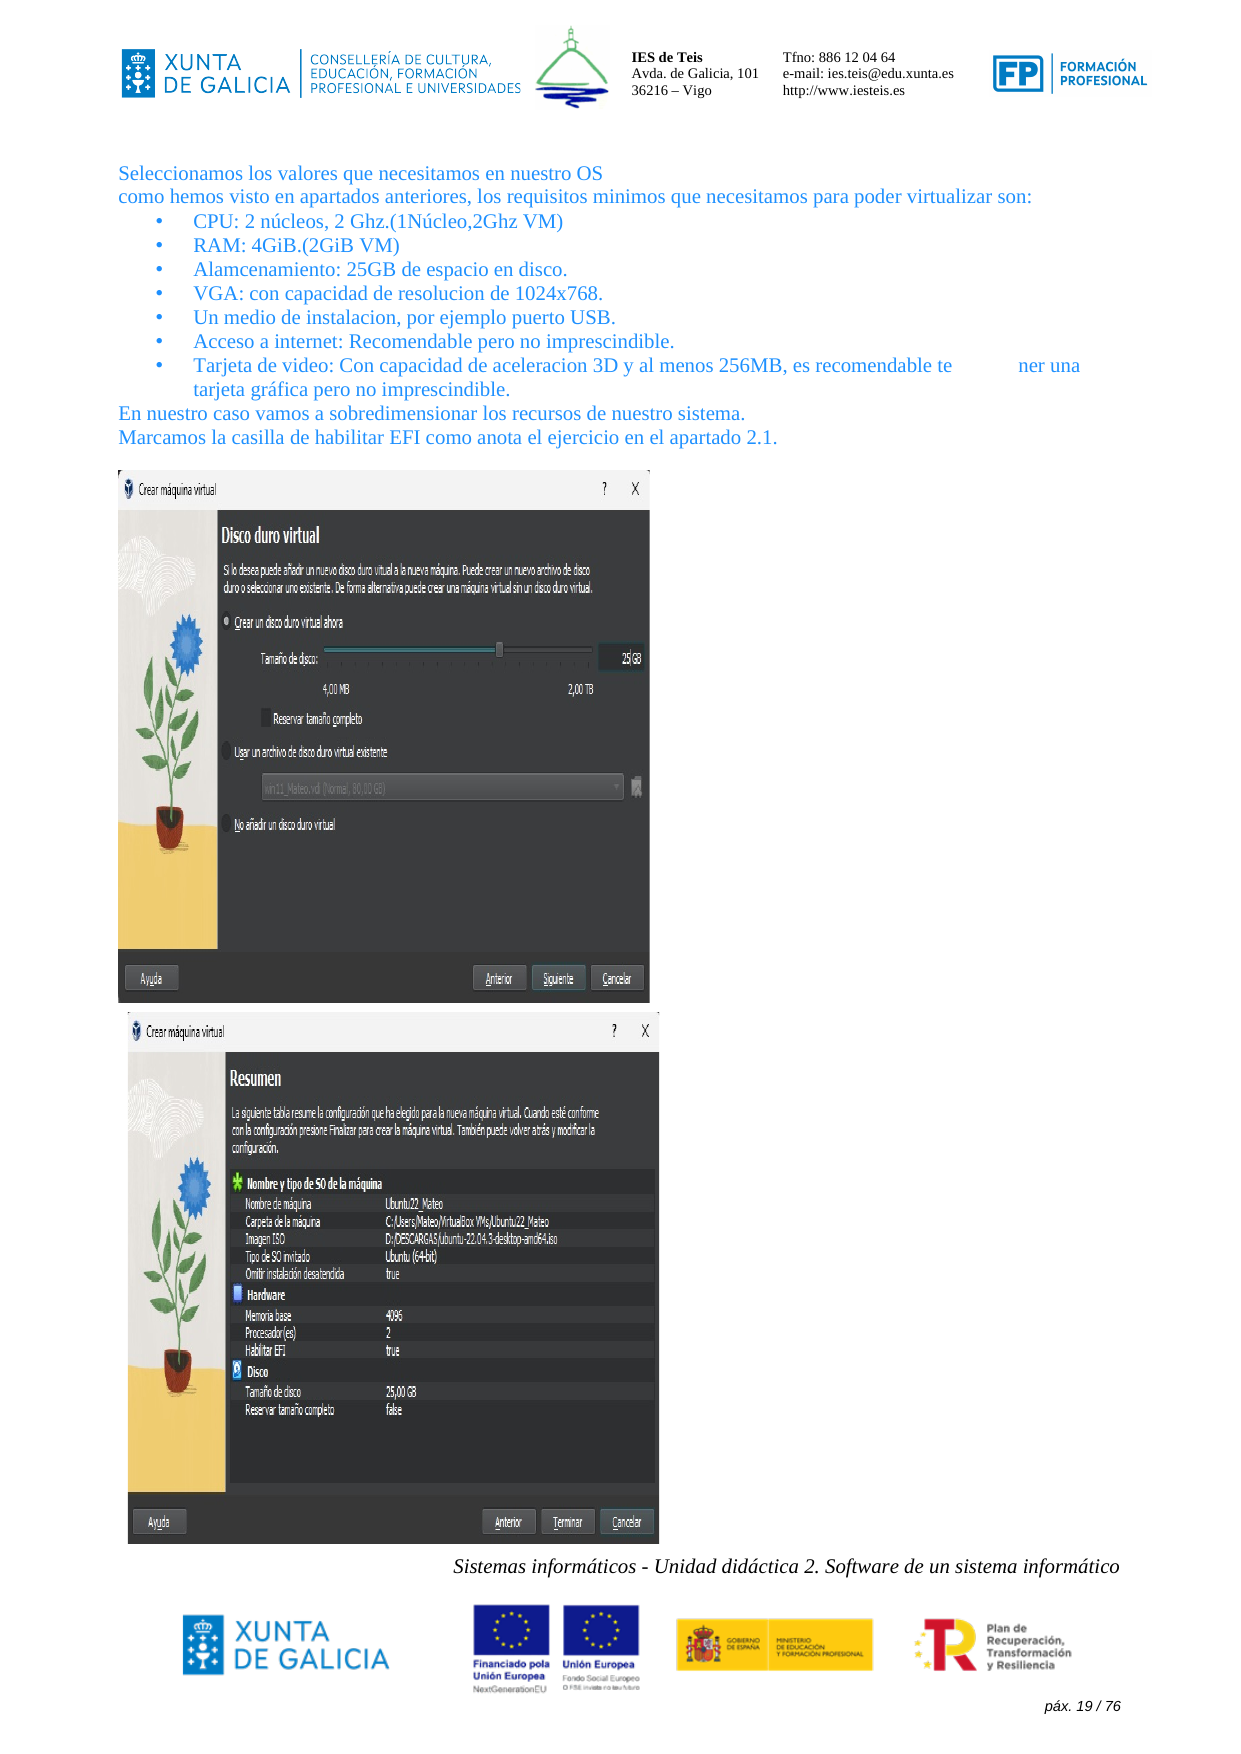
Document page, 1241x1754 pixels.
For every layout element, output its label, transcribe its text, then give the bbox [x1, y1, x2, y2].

list Un medio de instalacion, por ejemplo puerto USB. [156, 305, 1122, 329]
list RAM: 4GiB.(2GiB VM) [156, 233, 1122, 257]
text Seleccionamos los valores que necesitamos en nuestro OS [118, 160, 1122, 184]
picture [118, 470, 650, 1003]
list Alamcenamiento: 25GB de espacio en disco. [156, 257, 1122, 281]
text Marcamos la casilla de habilitar EFI como anota el ejercicio en el apartado 2.1. [118, 425, 1122, 449]
picture [989, 50, 1153, 97]
list VGA: con capacidad de resolucion de 1024x768. [156, 281, 1122, 305]
picture [127, 1012, 660, 1544]
list CPU: 2 núcleos, 2 Ghz.(1Núcleo,2Ghz VM) [156, 208, 1122, 233]
text como hemos visto en apartados anteriores, los requisitos minimos que necesitamos para poder virtualizar son: [118, 184, 1122, 208]
list Tarjeta de video: Con capacidad de aceleracion 3D y al menos 256MB, es recomendable te ner una tarjeta gráfica pero no imprescindible. [156, 353, 1122, 401]
picture [121, 49, 521, 98]
picture [534, 25, 611, 110]
picture [182, 1593, 1085, 1700]
text En nuestro caso vamos a sobredimensionar los recursos de nuestro sistema. [118, 401, 1122, 425]
list Acceso a internet: Recomendable pero no imprescindible. [156, 329, 1122, 353]
